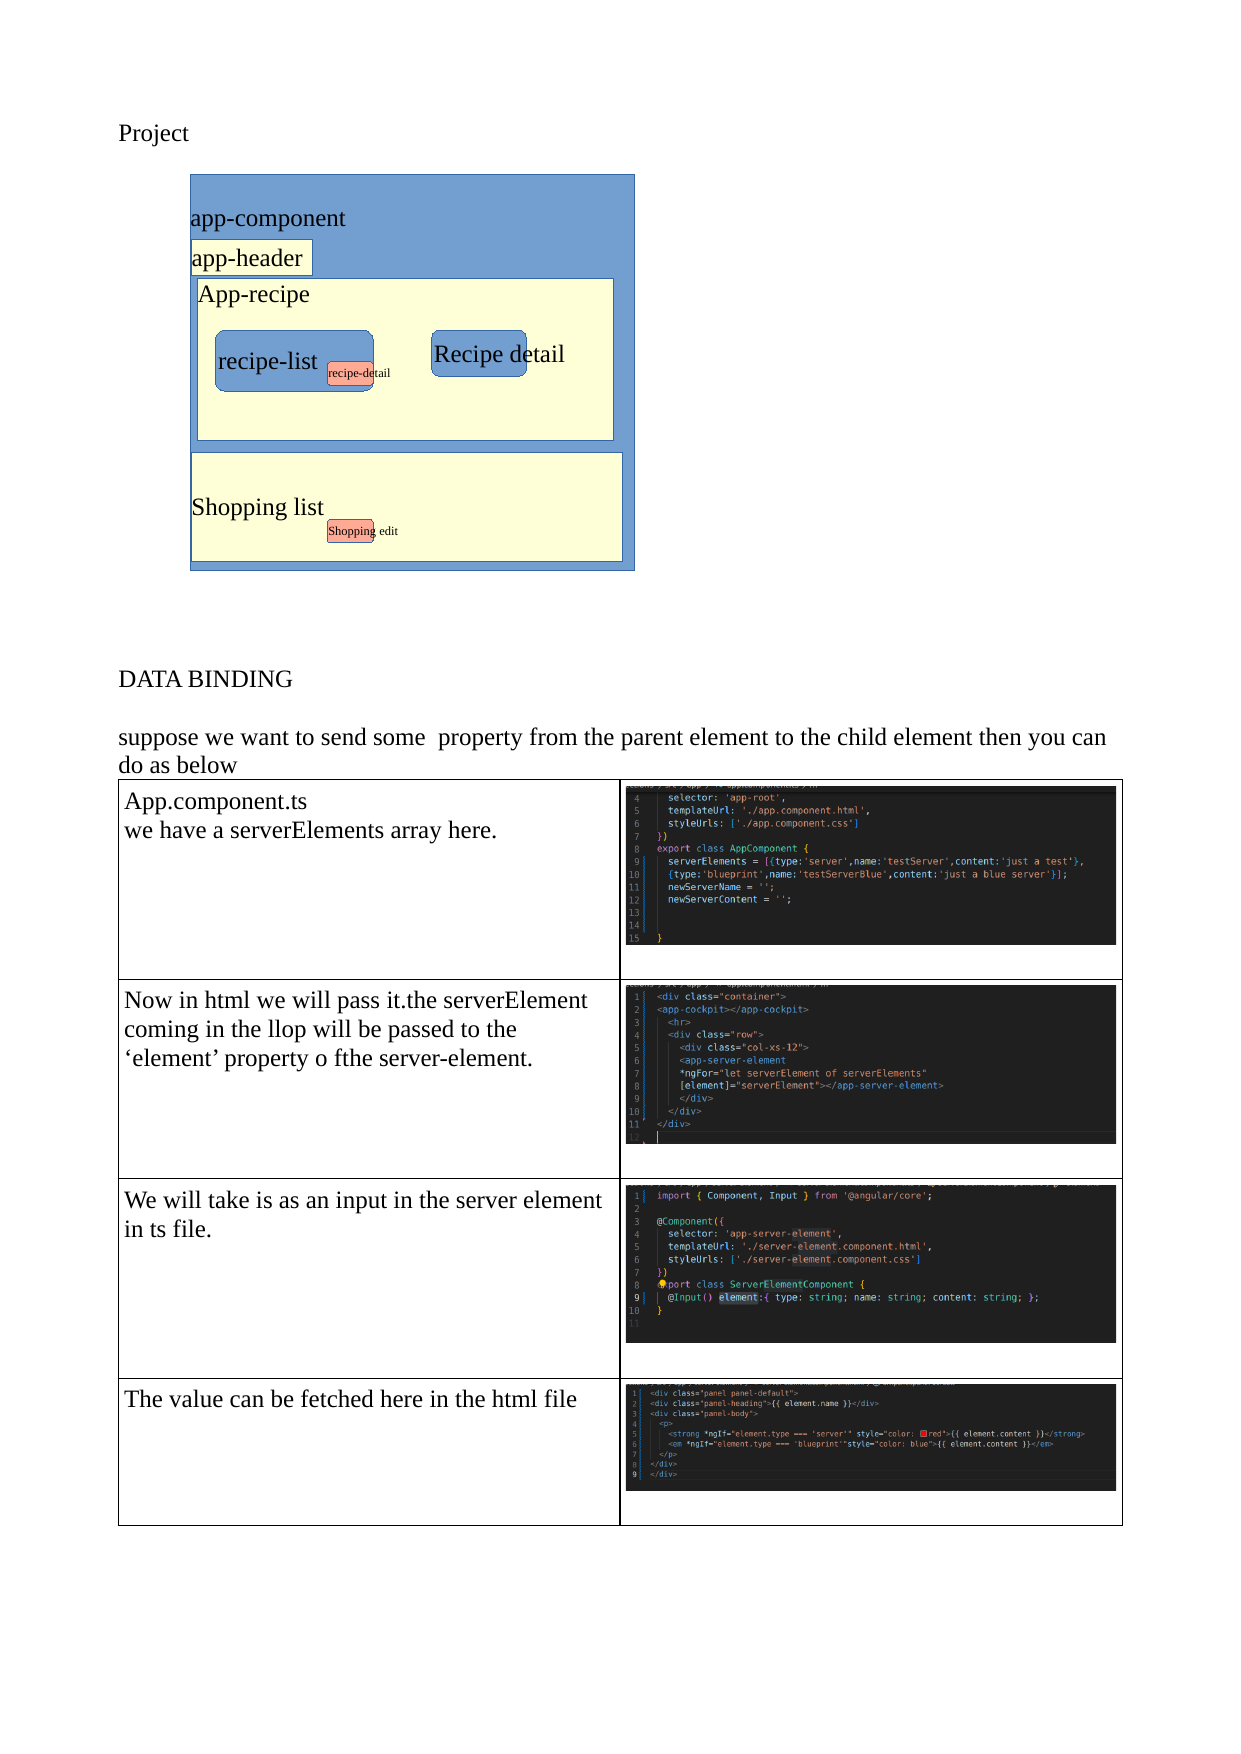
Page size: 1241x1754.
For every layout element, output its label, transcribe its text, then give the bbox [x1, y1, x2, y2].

picture [625, 786, 1117, 945]
picture [625, 1384, 1117, 1491]
picture [625, 985, 1117, 1144]
table_cell [621, 980, 1122, 1178]
table_header App.component.ts we have a serverElements array here. [119, 780, 619, 979]
table_header [621, 780, 1122, 979]
table_cell Now in html we will pass it.the serverElement coming in the llop will be passed to the ‘element’ property o fthe server-element. [119, 980, 619, 1178]
table_cell We will take is as an input in the server element in ts file. [119, 1179, 619, 1377]
table_cell [621, 1379, 1122, 1525]
table_cell [621, 1179, 1122, 1377]
picture [625, 1185, 1117, 1343]
table_cell The value can be fetched here in the html file [119, 1379, 619, 1525]
text Project [118, 118, 1122, 147]
text suppose we want to send some property from the parent element to the child element then you can do as below [118, 722, 1122, 779]
text DATA BINDING [118, 176, 1122, 693]
